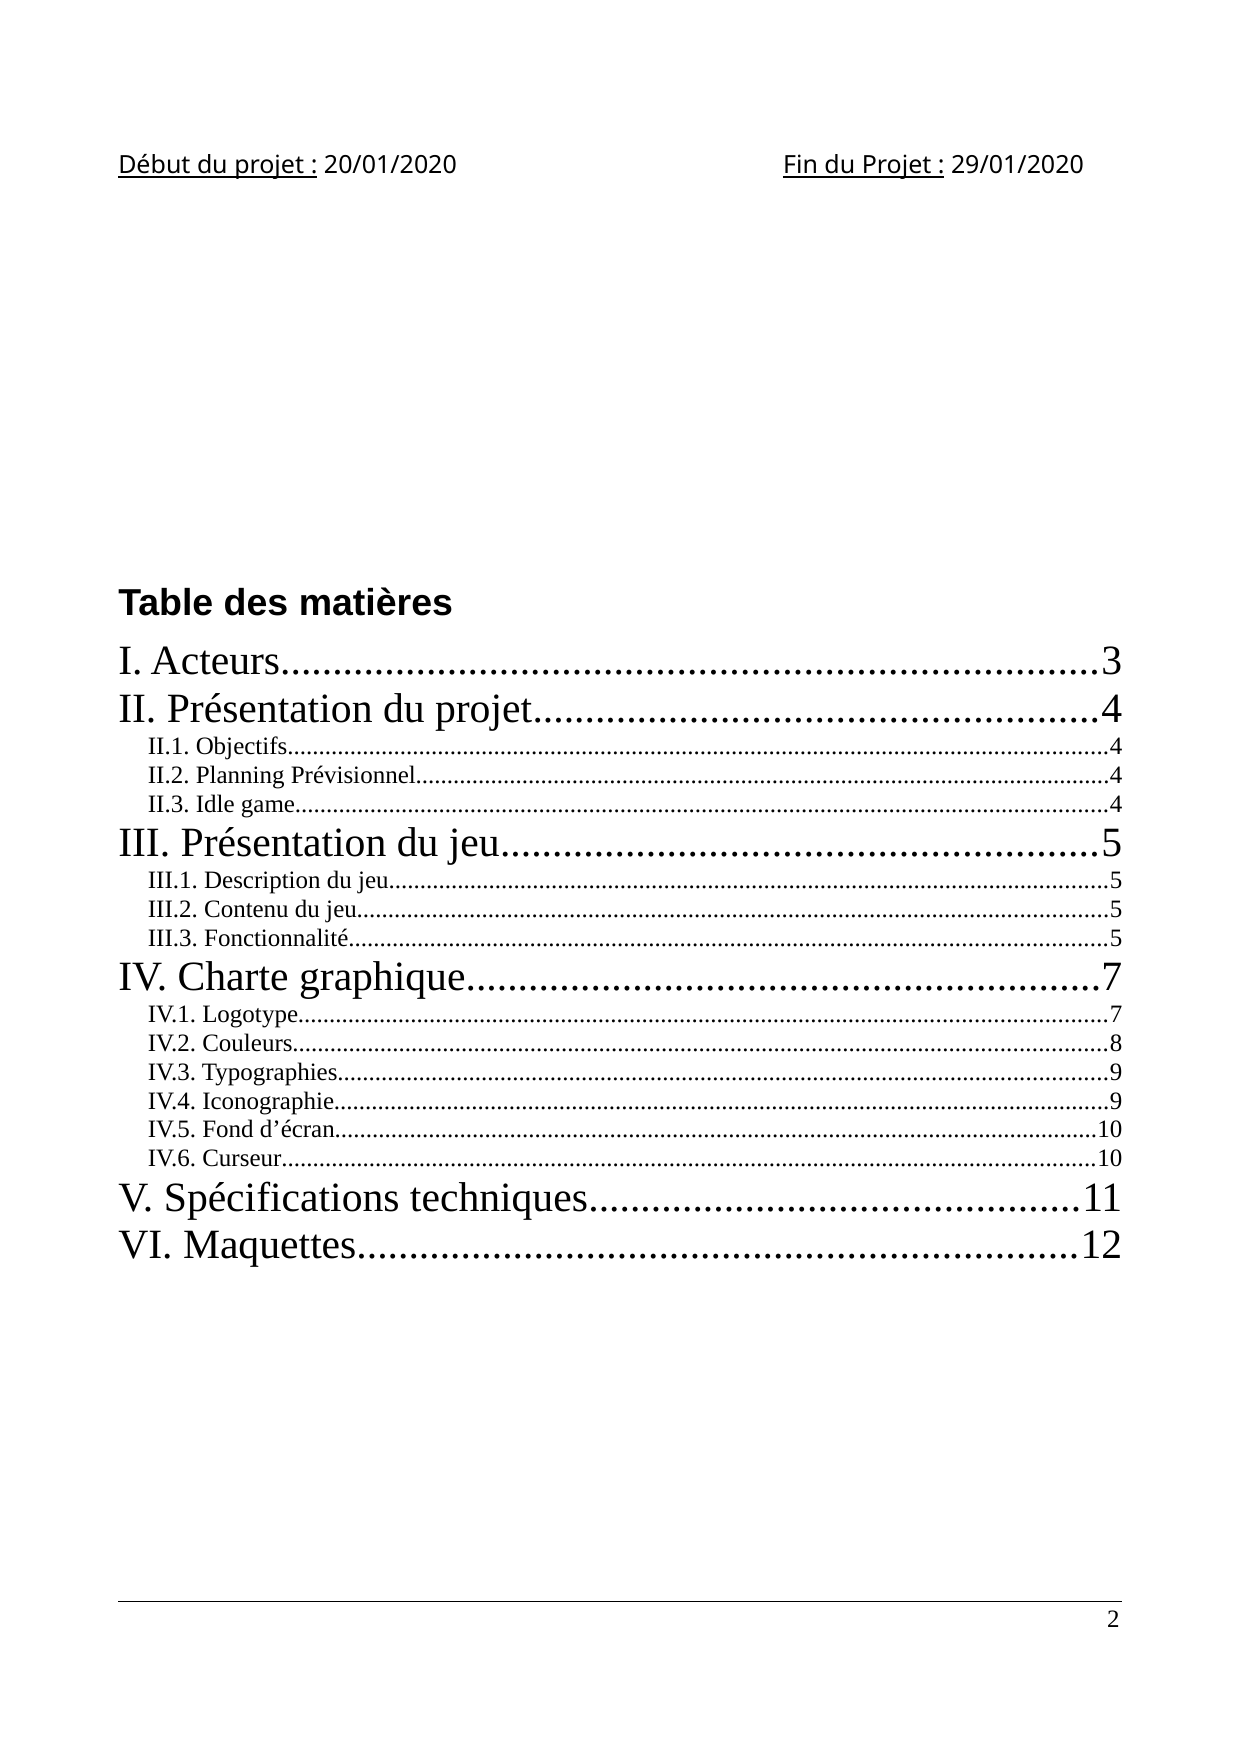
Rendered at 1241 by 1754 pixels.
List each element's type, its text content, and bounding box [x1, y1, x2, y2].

text IV.4. Iconographie 9 [148, 1086, 1122, 1114]
text IV.3. Typographies 9 [148, 1057, 1122, 1086]
text IV.1. Logotype 7 [148, 999, 1122, 1028]
text III. Présentation du jeu 5 [118, 817, 1122, 865]
text III.1. Description du jeu 5 [148, 865, 1122, 894]
text III.2. Contenu du jeu 5 [148, 894, 1122, 923]
text I. Acteurs 3 [118, 635, 1122, 683]
text IV.2. Couleurs 8 [148, 1028, 1122, 1057]
text II.3. Idle game 4 [148, 789, 1122, 817]
text III.3. Fonctionnalité 5 [148, 923, 1122, 952]
text II.2. Planning Prévisionnel 4 [148, 760, 1122, 789]
text Début du projet : 20/01/2020 Fin du Projet : 29/01/2020 [118, 147, 1122, 181]
text IV. Charte graphique 7 [118, 952, 1122, 999]
text IV.6. Curseur 10 [148, 1143, 1122, 1172]
text II.1. Objectifs 4 [148, 731, 1122, 760]
subtitle Table des matières [118, 580, 1122, 623]
text VI. Maquettes 12 [118, 1220, 1122, 1268]
text II. Présentation du projet 4 [118, 683, 1122, 731]
text V. Spécifications techniques 11 [118, 1172, 1122, 1220]
text IV.5. Fond d’écran 10 [148, 1114, 1122, 1143]
